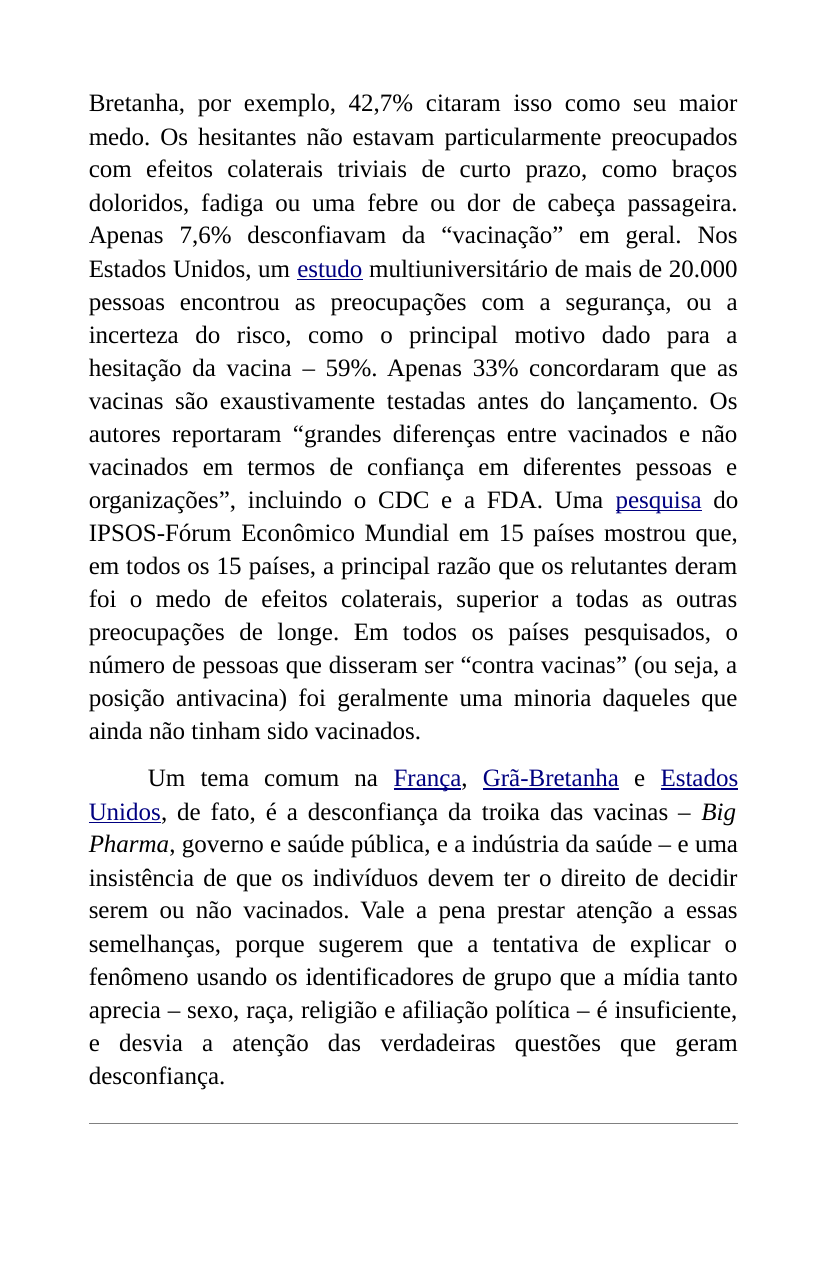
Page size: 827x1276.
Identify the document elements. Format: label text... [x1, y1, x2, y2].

text Bretanha, por exemplo, 42,7% citaram isso como seu maior medo. Os hesitantes não estavam particularmente preocupados com efeitos colaterais triviais de curto prazo, como braços doloridos, fadiga ou uma febre ou dor de cabeça passageira. Apenas 7,6% desconfiavam da “vacinação” em geral. Nos Estados Unidos, um estudo multiuniversitário de mais de 20.000 pessoas encontrou as preocupações com a segurança, ou a incerteza do risco, como o principal motivo dado para a hesitação da vacina – 59%. Apenas 33% concordaram que as vacinas são exaustivamente testadas antes do lançamento. Os autores reportaram “grandes diferenças entre vacinados e não vacinados em termos de confiança em diferentes pessoas e organizações”, incluindo o CDC e a FDA. Uma pesquisa do IPSOS-Fórum Econômico Mundial em 15 países mostrou que, em todos os 15 países, a principal razão que os relutantes deram foi o medo de efeitos colaterais, superior a todas as outras preocupações de longe. Em todos os países pesquisados, o número de pessoas que disseram ser “contra vacinas” (ou seja, a posição antivacina) foi geralmente uma minoria daqueles que ainda não tinham sido vacinados. [88, 88, 738, 745]
text Um tema comum na França, Grã-Bretanha e Estados Unidos, de fato, é a desconfiança da troika das vacinas – Big Pharma, governo e saúde pública, e a indústria da saúde – e uma insistência de que os indivíduos devem ter o direito de decidir serem ou não vacinados. Vale a pena prestar atenção a essas semelhanças, porque sugerem que a tentativa de explicar o fenômeno usando os identificadores de grupo que a mídia tanto aprecia – sexo, raça, religião e afiliação política – é insuficiente, e desvia a atenção das verdadeiras questões que geram desconfiança. [88, 763, 738, 1089]
